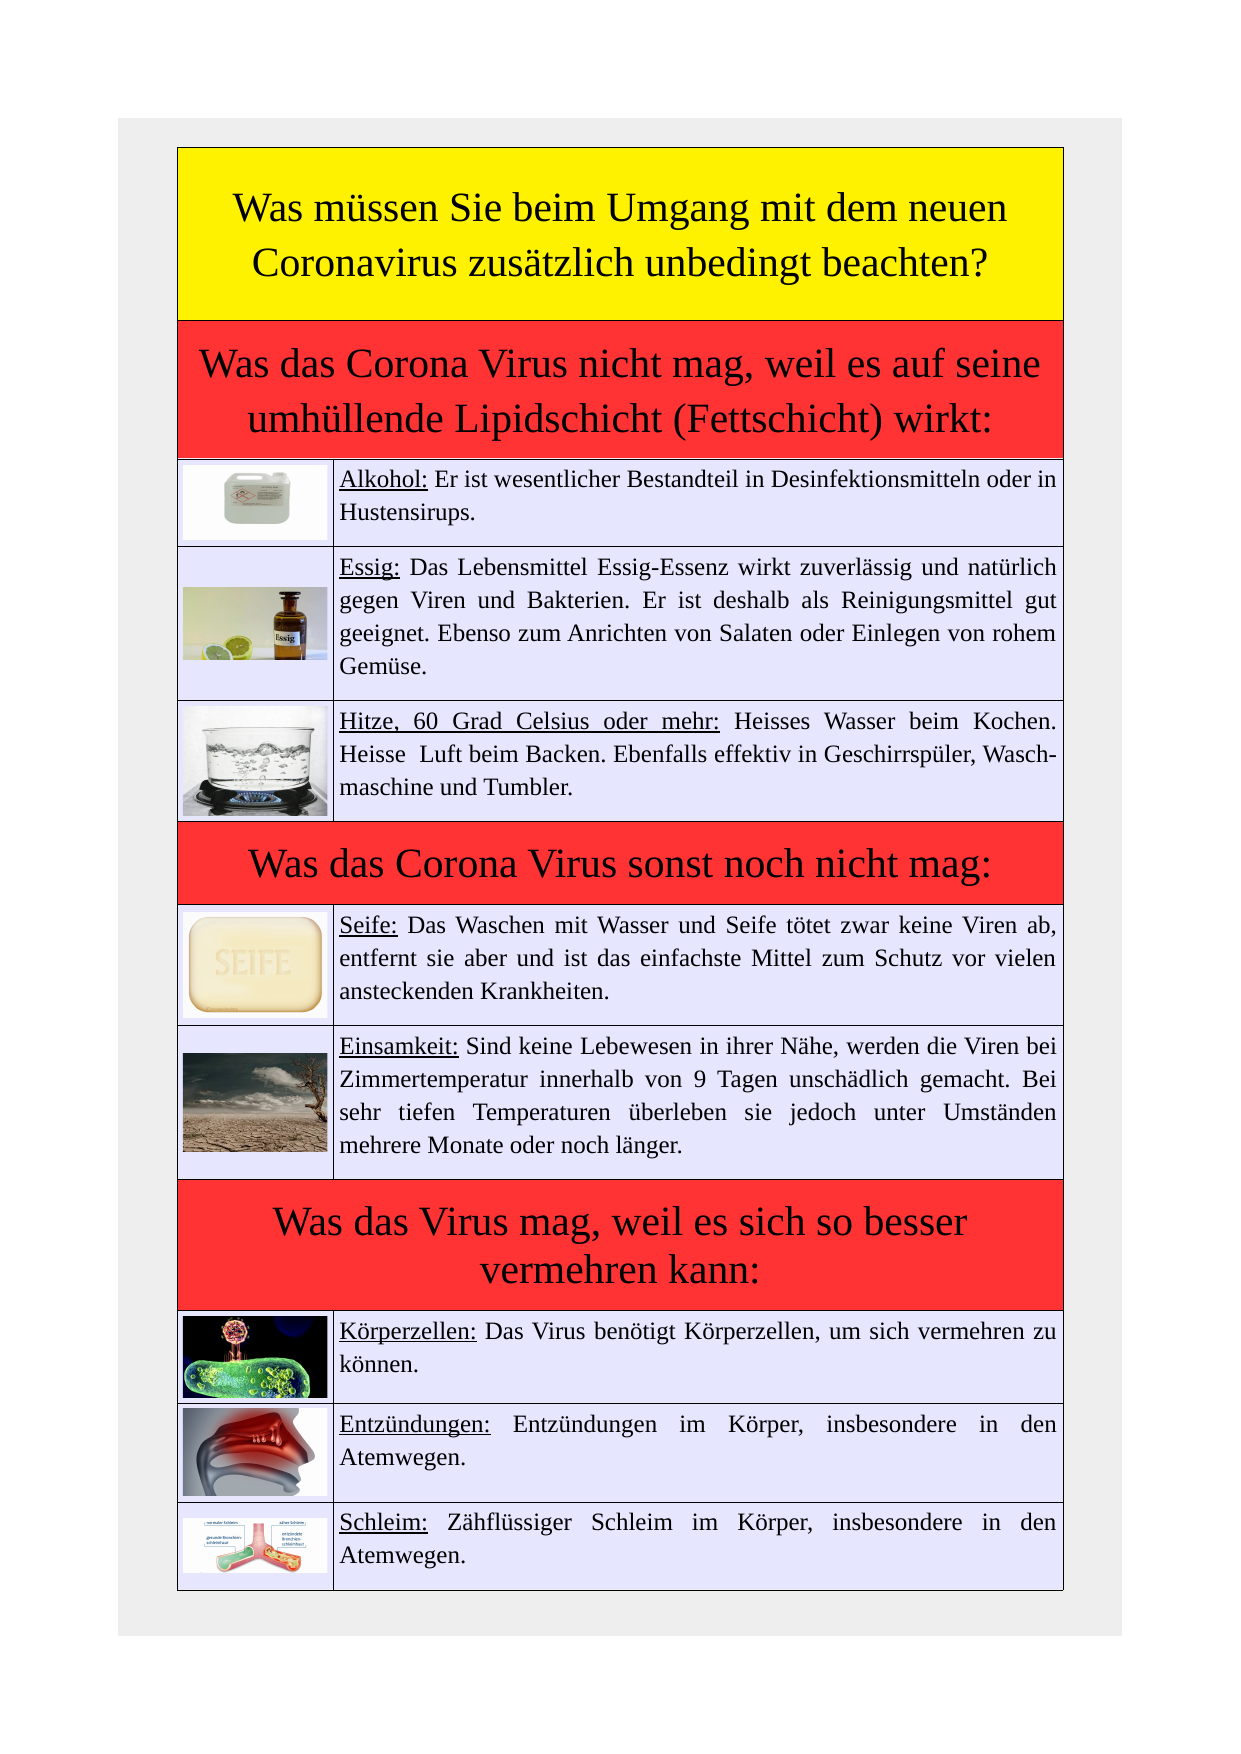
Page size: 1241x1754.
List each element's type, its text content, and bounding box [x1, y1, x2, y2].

table_cell Essig: Das Lebensmittel Essig-Essenz wirkt zuverlässig und natürlich gegen Viren und Bakterien. Er ist deshalb als Reinigungsmittel gut geeignet. Ebenso zum Anrichten von Salaten oder Einlegen von rohem Gemüse. [334, 547, 1063, 700]
table_cell Alkohol: Er ist wesentlicher Bestandteil in Desinfektionsmitteln oder in Hustensirups. [334, 460, 1063, 546]
table_cell [178, 460, 333, 546]
table_cell Hitze, 60 Grad Celsius oder mehr: Heisses Wasser beim Kochen. Heisse Luft beim Backen. Ebenfalls effektiv in Geschirrspüler, Wasch-maschine und Tumbler. [334, 701, 1063, 821]
table_cell Seife: Das Waschen mit Wasser und Seife tötet zwar keine Viren ab, entfernt sie aber und ist das einfachste Mittel zum Schutz vor vielen ansteckenden Krankheiten. [334, 905, 1063, 1025]
table_cell Entzündungen: Entzündungen im Körper, insbesondere in den Atemwegen. [334, 1404, 1063, 1502]
picture [182, 706, 328, 816]
table_cell Was das Corona Virus nicht mag, weil es auf seine umhüllende Lipidschicht (Fettschicht) wirkt: [178, 321, 1063, 458]
picture [182, 1408, 328, 1496]
table_cell Körperzellen: Das Virus benötigt Körperzellen, um sich vermehren zu können. [334, 1311, 1063, 1403]
picture [182, 587, 328, 660]
picture [182, 1518, 328, 1573]
table_header Was müssen Sie beim Umgang mit dem neuen Coronavirus zusätzlich unbedingt beachten? [178, 148, 1063, 320]
table_cell [178, 701, 333, 821]
table_cell Schleim: Zähflüssiger Schleim im Körper, insbesondere in den Atemwegen. [334, 1503, 1063, 1589]
table_cell Einsamkeit: Sind keine Lebewesen in ihrer Nähe, werden die Viren bei Zimmertemperatur innerhalb von 9 Tagen unschädlich gemacht. Bei sehr tiefen Temperaturen überleben sie jedoch unter Umständen mehrere Monate oder noch länger. [334, 1026, 1063, 1179]
table_cell [178, 547, 333, 700]
picture [182, 1053, 328, 1152]
picture [182, 465, 328, 540]
picture [182, 1316, 328, 1398]
table_cell [178, 1026, 333, 1179]
table_cell [178, 1503, 333, 1589]
table_cell [178, 1311, 333, 1403]
table_cell Was das Virus mag, weil es sich so besser vermehren kann: [178, 1180, 1063, 1310]
table_cell Was das Corona Virus sonst noch nicht mag: [178, 822, 1063, 904]
table_cell [178, 905, 333, 1025]
picture [182, 912, 328, 1018]
table_cell [178, 1404, 333, 1502]
